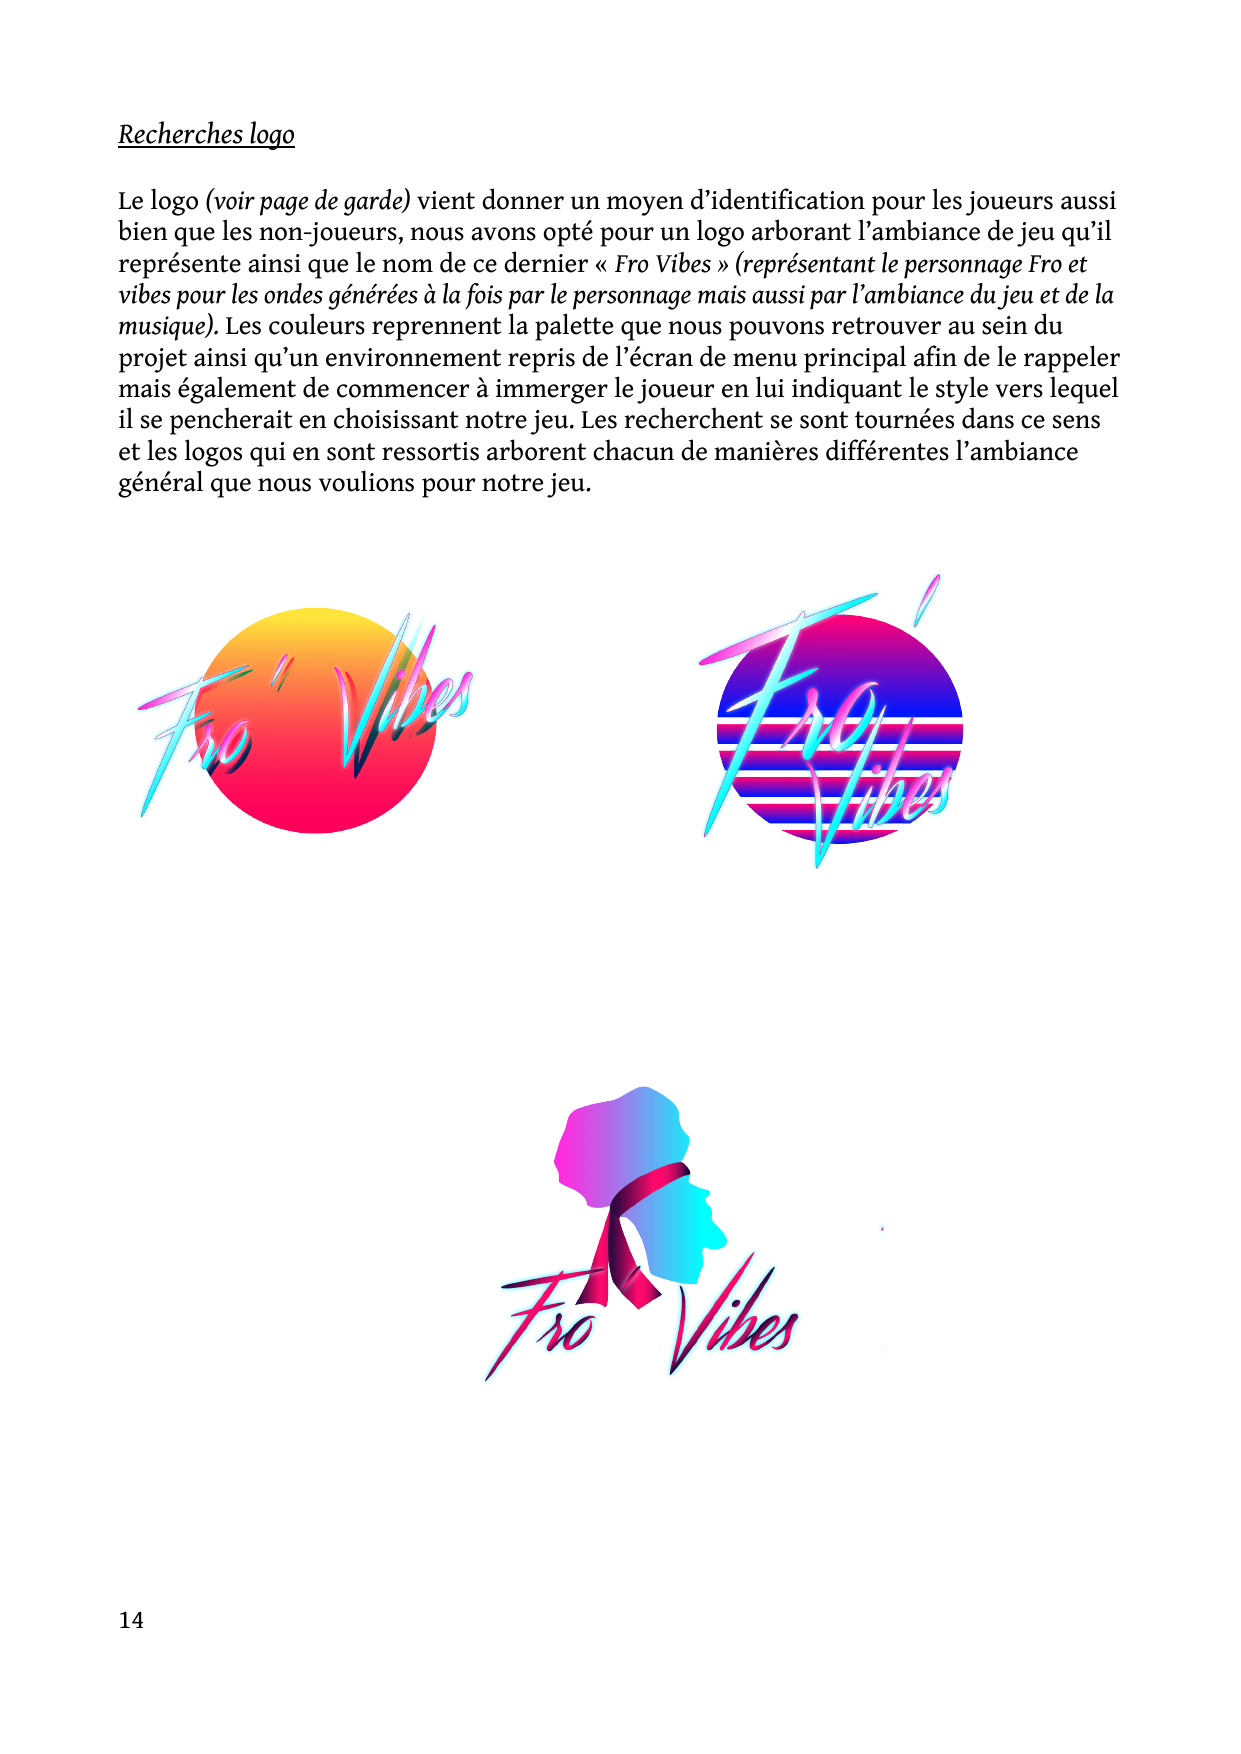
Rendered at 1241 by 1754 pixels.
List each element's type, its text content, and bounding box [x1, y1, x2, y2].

text Recherches logo [118, 118, 1122, 152]
picture [638, 534, 1028, 924]
picture [119, 536, 512, 930]
picture [388, 974, 884, 1470]
text Le logo (voir page de garde) vient donner un moyen d’identification pour les joueurs aussi bien que les non-joueurs, nous avons opté pour un logo arborant l’ambiance de jeu qu’il représente ainsi que le nom de ce dernier « Fro Vibes » (représentant le personnage Fro et vibes pour les ondes générées à la fois par le personnage mais aussi par l’ambiance du jeu et de la musique). Les couleurs reprennent la palette que nous pouvons retrouver au sein du projet ainsi qu’un environnement repris de l’écran de menu principal afin de le rappeler mais également de commencer à immerger le joueur en lui indiquant le style vers lequel il se pencherait en choisissant notre jeu. Les recherchent se sont tournées dans ce sens et les logos qui en sont ressortis arborent chacun de manières différentes l’ambiance général que nous voulions pour notre jeu. [118, 186, 1122, 499]
